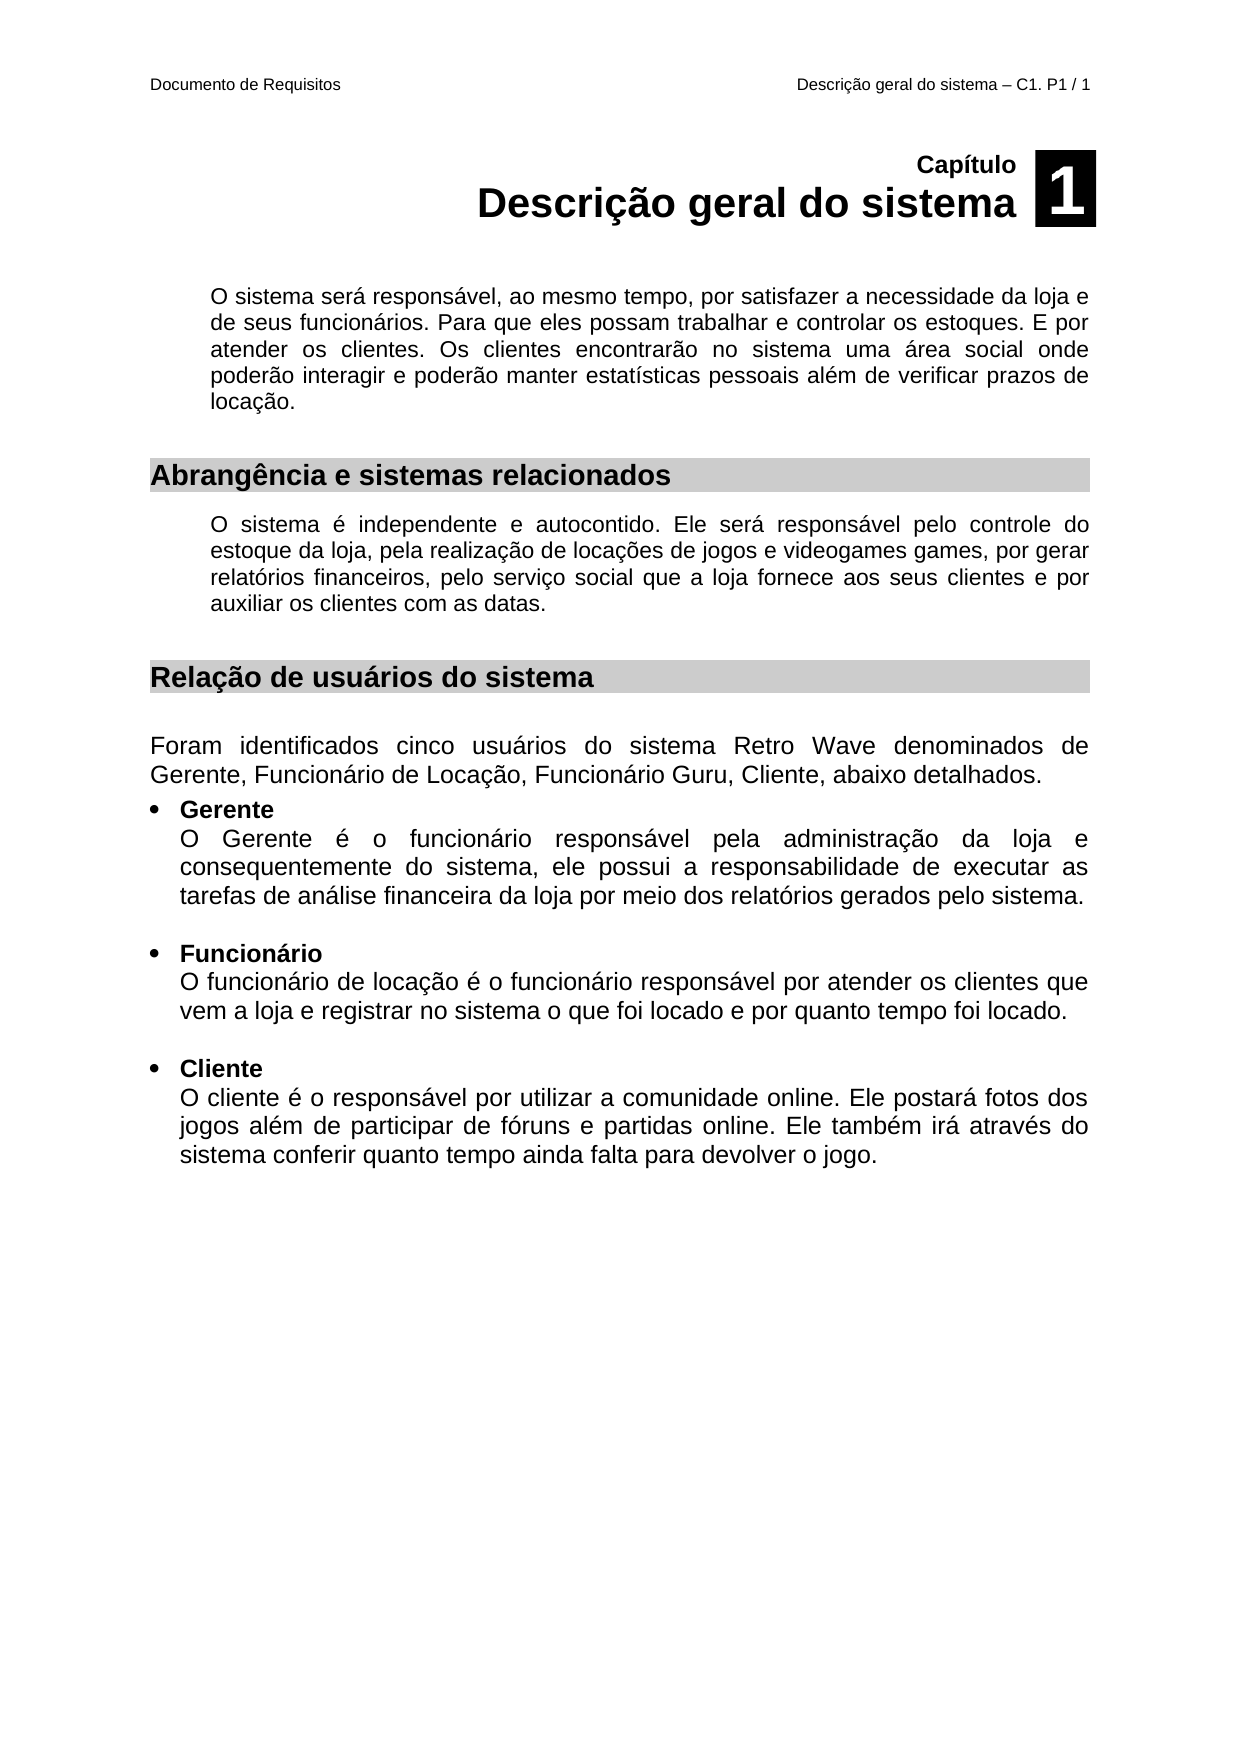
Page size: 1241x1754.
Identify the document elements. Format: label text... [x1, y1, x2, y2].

text Capítulo [210, 150, 1035, 179]
list Funcionário [150, 938, 1090, 967]
subtitle Descrição geral do sistema [150, 179, 1035, 227]
text O Gerente é o funcionário responsável pela administração da loja e consequentemente do sistema, ele possui a responsabilidade de executar as tarefas de análise financeira da loja por meio dos relatórios gerados pelo sistema. [179, 823, 1090, 910]
subtitle Foram identificados cinco usuários do sistema Retro Wave denominados de Gerente, Funcionário de Locação, Funcionário Guru, Cliente, abaixo detalhados. [150, 731, 1090, 788]
list Cliente [150, 1054, 1090, 1082]
text O funcionário de locação é o funcionário responsável por atender os clientes que vem a loja e registrar no sistema o que foi locado e por quanto tempo foi locado. [179, 967, 1090, 1025]
text O cliente é o responsável por utilizar a comunidade online. Ele postará fotos dos jogos além de participar de fóruns e partidas online. Ele também irá através do sistema conferir quanto tempo ainda falta para devolver o jogo. [179, 1082, 1090, 1169]
subtitle Relação de usuários do sistema [150, 660, 1090, 693]
text O sistema será responsável, ao mesmo tempo, por satisfazer a necessidade da loja e de seus funcionários. Para que eles possam trabalhar e controlar os estoques. E por atender os clientes. Os clientes encontrarão no sistema uma área social onde poderão interagir e poderão manter estatísticas pessoais além de verificar prazos de locação. [210, 283, 1090, 415]
text O sistema é independente e autocontido. Ele será responsável pelo controle do estoque da loja, pela realização de locações de jogos e videogames games, por gerar relatórios financeiros, pelo serviço social que a loja fornece aos seus clientes e por auxiliar os clientes com as datas. [210, 511, 1090, 616]
subtitle Abrangência e sistemas relacionados [150, 458, 1090, 492]
list Gerente [150, 795, 1090, 823]
